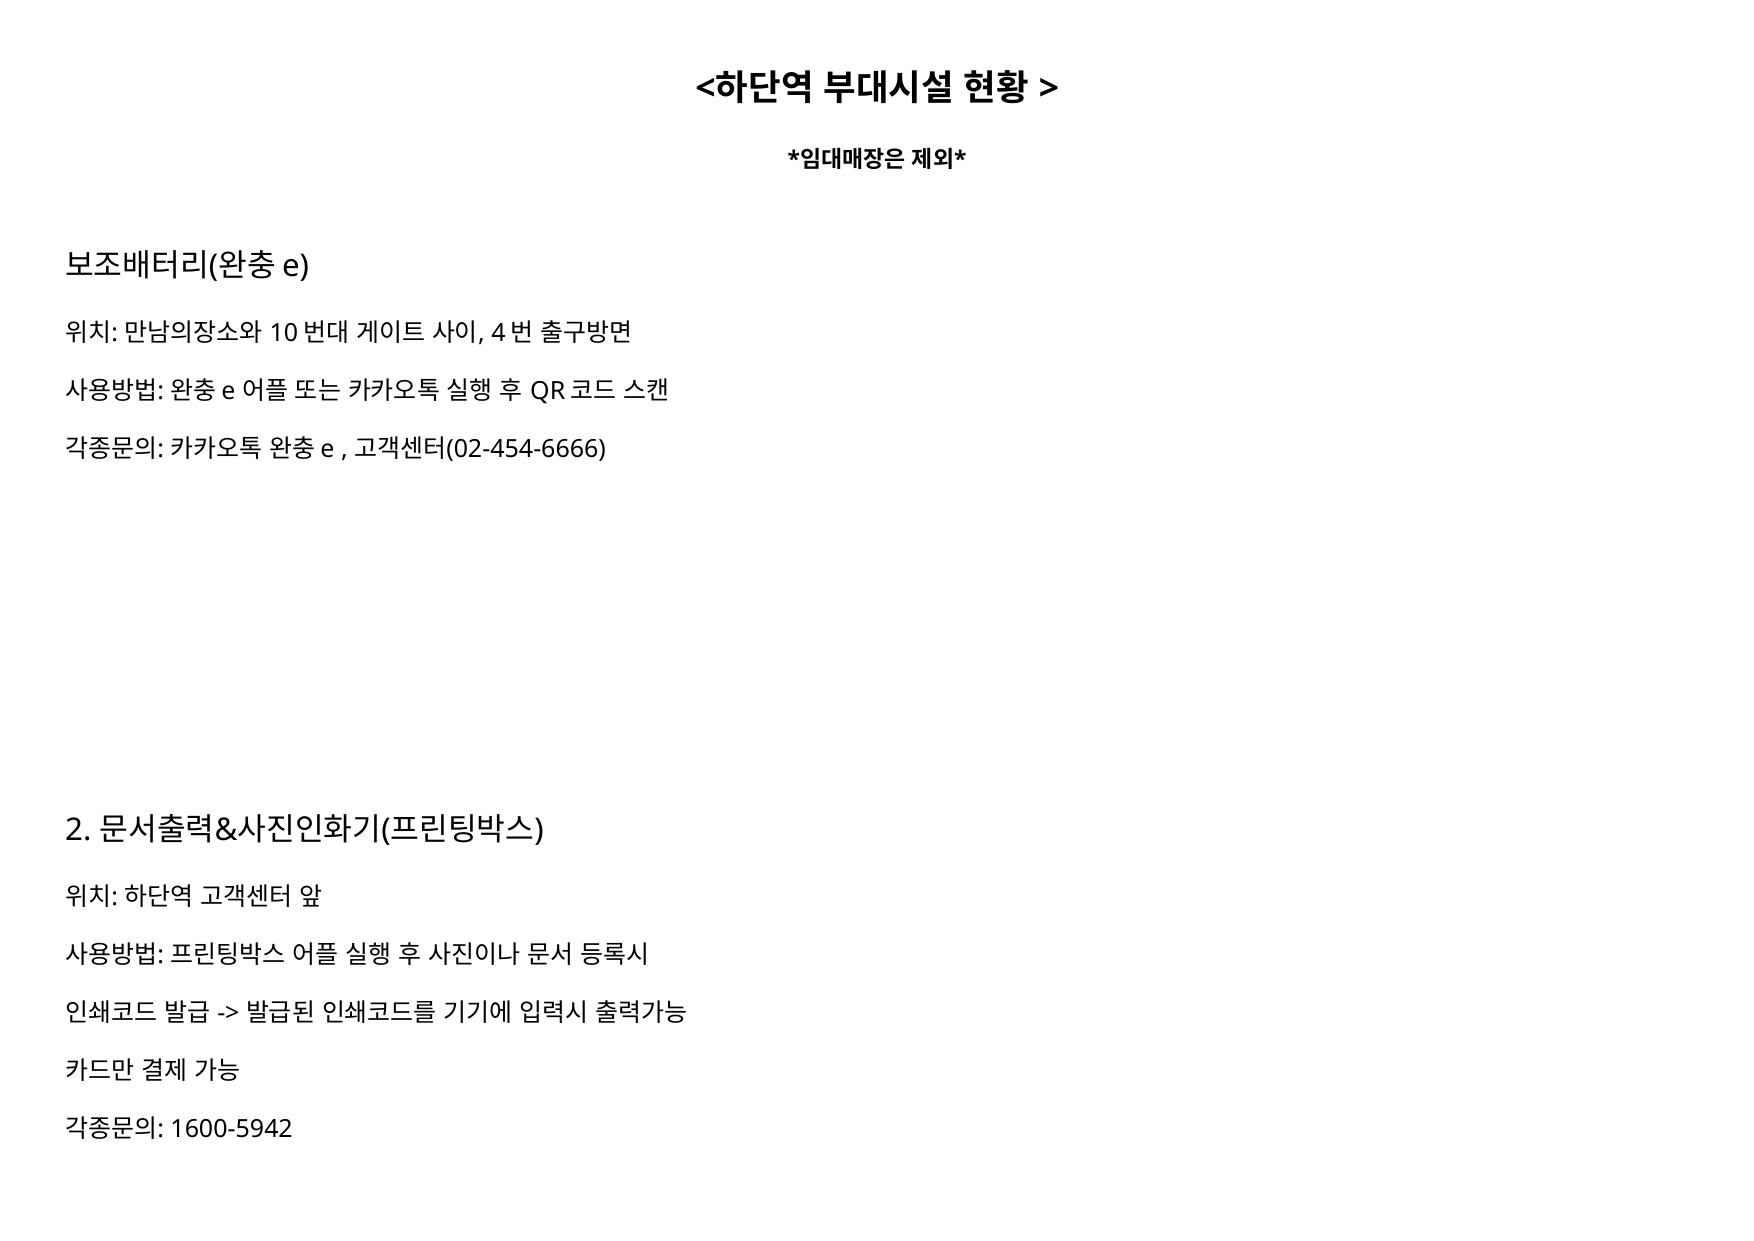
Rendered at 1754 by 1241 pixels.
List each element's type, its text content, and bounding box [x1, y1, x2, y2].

text 사용방법: 프린팅박스 어플 실행 후 사진이나 문서 등록시 [65, 935, 1689, 971]
text 카드만 결제 가능 [65, 1051, 1689, 1087]
text 각종문의: 카카오톡 완충e , 고객센터(02-454-6666) [65, 428, 1689, 464]
text 인쇄코드 발급 -> 발급된 인쇄코드를 기기에 입력시 출력가능 [65, 993, 1689, 1029]
text 위치: 하단역 고객센터 앞 [65, 877, 1689, 913]
text *임대매장은 제외* [65, 141, 1689, 174]
text <하단역 부대시설 현황 > [65, 59, 1689, 110]
text 위치: 만남의장소와 10번대 게이트 사이, 4번 출구방면 [65, 312, 1689, 349]
text 각종문의: 1600-5942 [65, 1108, 1689, 1145]
text 보조배터리(완충e) [65, 240, 1689, 285]
text 2. 문서출력&사진인화기(프린팅박스) [65, 804, 1689, 849]
text 사용방법: 완충e 어플 또는 카카오톡 실행 후 QR코드 스캔 [65, 370, 1689, 407]
